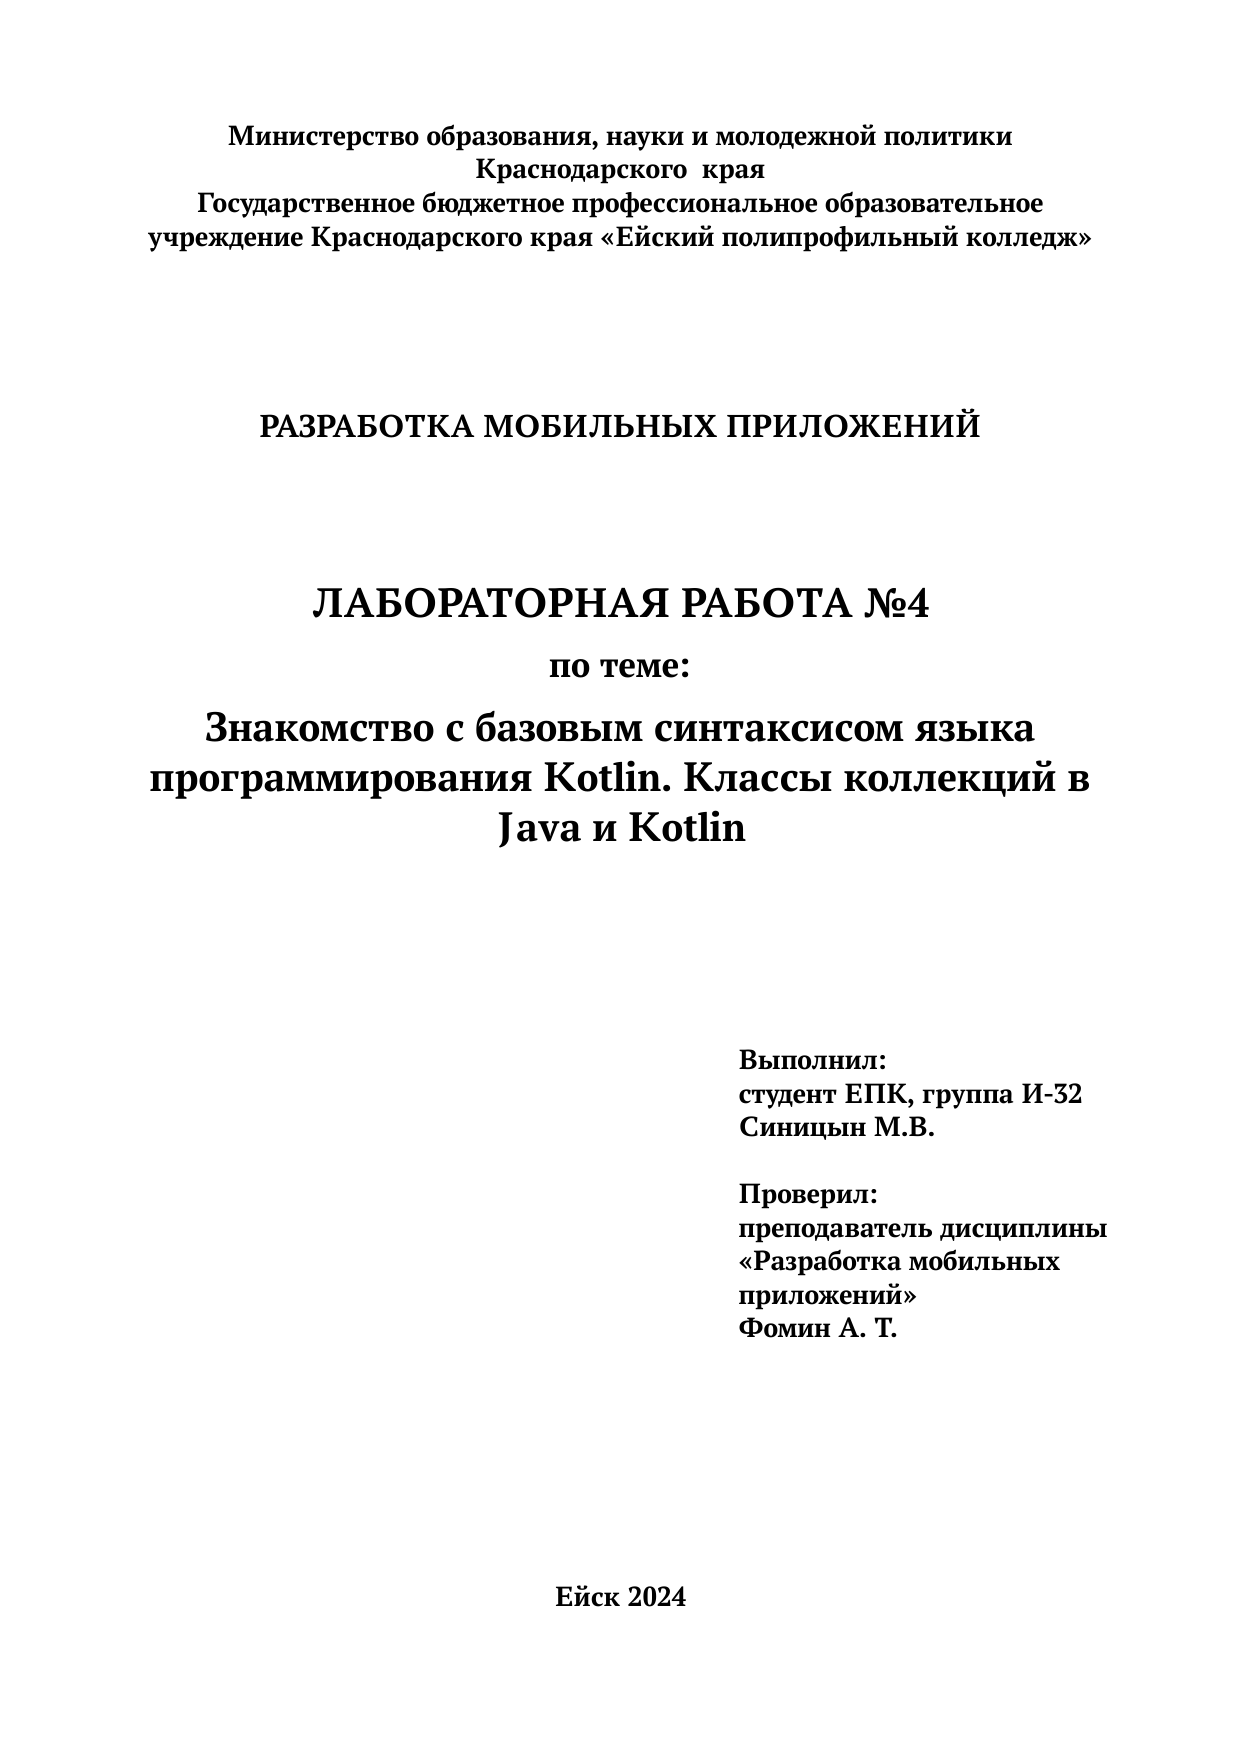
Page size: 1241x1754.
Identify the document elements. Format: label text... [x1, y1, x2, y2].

text Фомин А. Т. [738, 1311, 1122, 1344]
text Краснодарского края [118, 152, 1122, 185]
text преподаватель дисциплины «Разработка мобильных приложений» [738, 1210, 1122, 1311]
text по теме: [118, 642, 1122, 686]
text Синицын М.В. [738, 1109, 1122, 1143]
text студент ЕПК, группа И-32 [738, 1076, 1122, 1109]
text Проверил: [738, 1176, 1122, 1210]
subtitle Знакомство с базовым синтаксисом языка программирования Kotlin. Классы коллекций в Java и Kotlin [118, 701, 1122, 851]
text Министерство образования, науки и молодежной политики [118, 118, 1122, 152]
text Ейск 2024 [118, 1579, 1122, 1612]
text Выполнил: [738, 1042, 1122, 1076]
text ЛАБОРАТОРНАЯ РАБОТА №4 [118, 577, 1122, 627]
text Государственное бюджетное профессиональное образовательное учреждение Краснодарского края «Ейский полипрофильный колледж» [118, 185, 1122, 252]
text РАЗРАБОТКА МОБИЛЬНЫХ ПРИЛОЖЕНИЙ [118, 406, 1122, 445]
